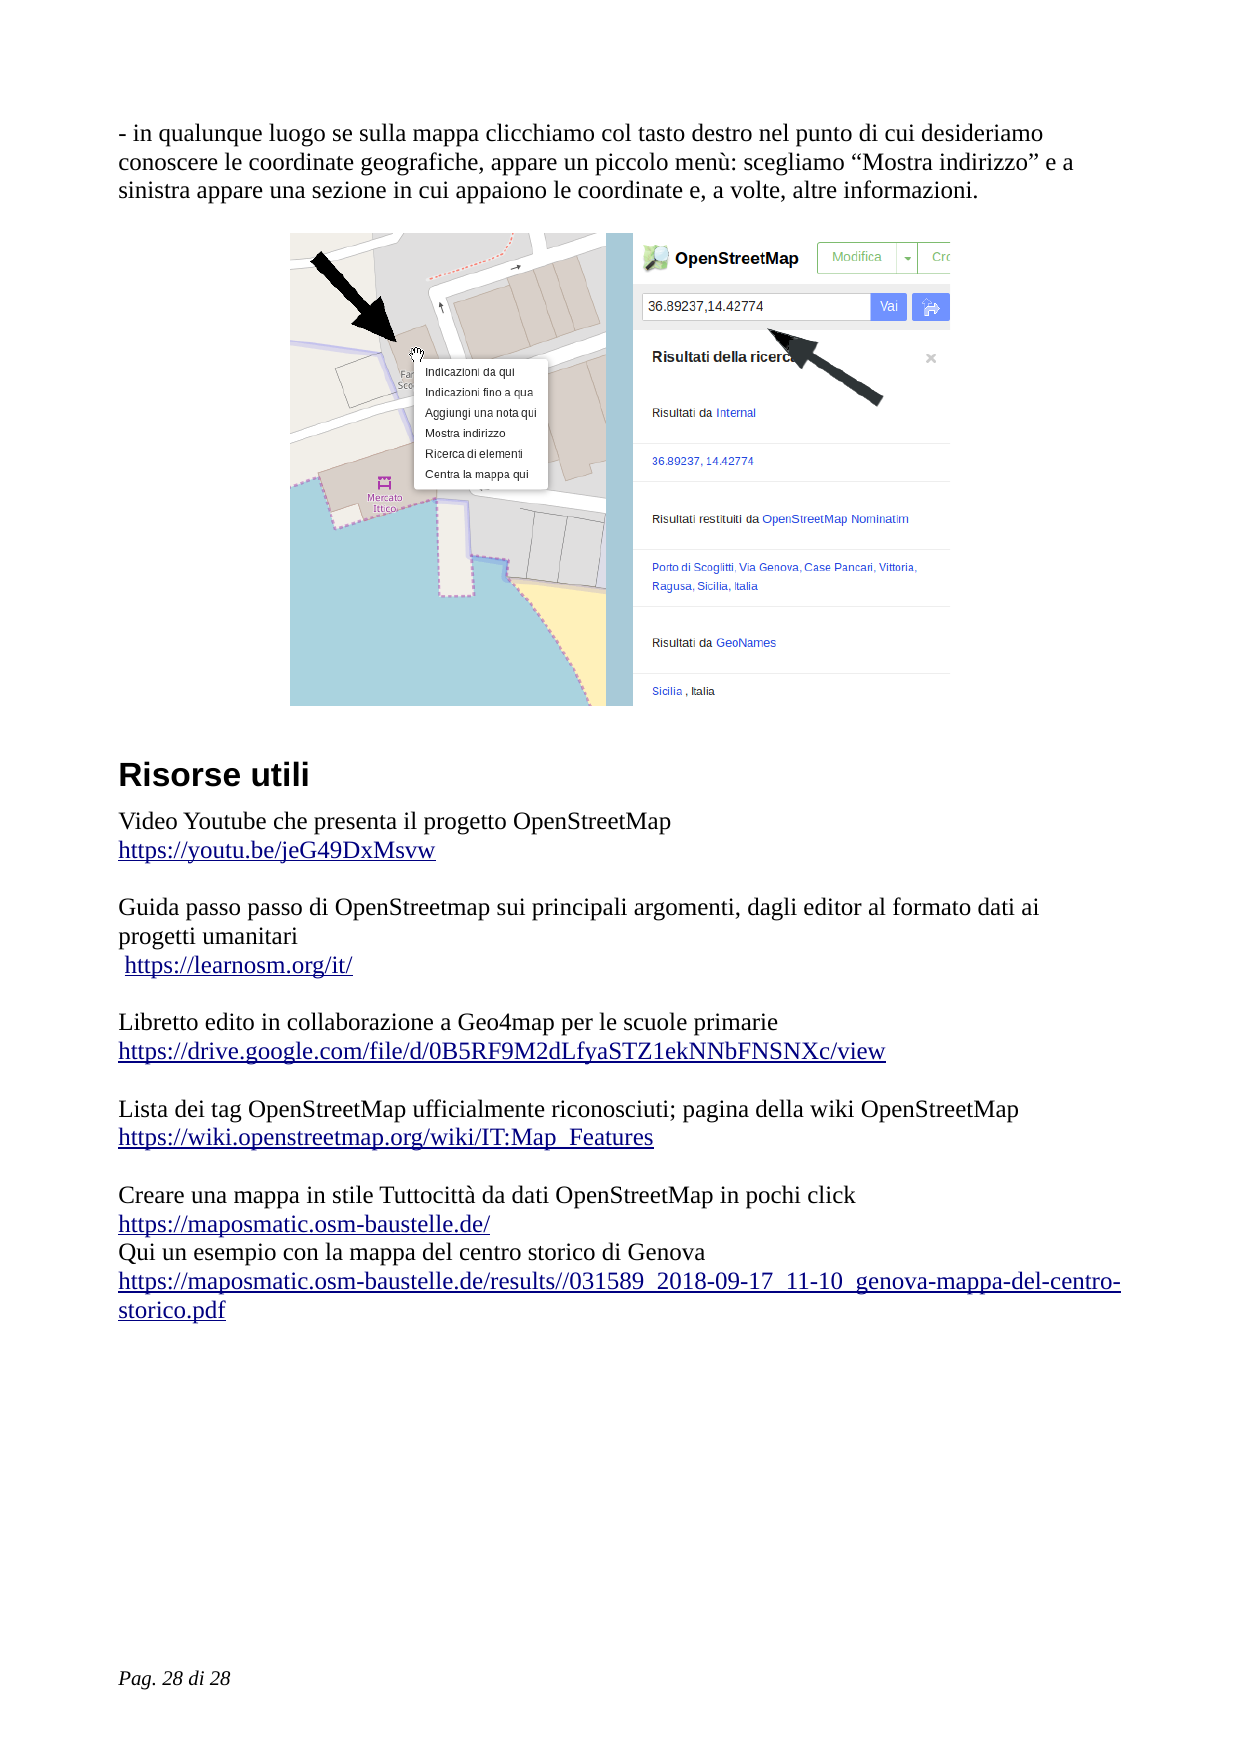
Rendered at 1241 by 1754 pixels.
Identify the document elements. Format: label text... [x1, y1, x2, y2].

text Lista dei tag OpenStreetMap ufficialmente riconosciuti; pagina della wiki OpenStreetMap [118, 1094, 1122, 1122]
text Qui un esempio con la mappa del centro storico di Genova https://maposmatic.osm-baustelle.de/results//031589_2018-09-17_11-10_genova-mappa-del-centro-storico.pdf [118, 1237, 1122, 1324]
text https://youtu.be/jeG49DxMsvw [118, 835, 1122, 864]
text Guida passo passo di OpenStreetmap sui principali argomenti, dagli editor al formato dati ai progetti umanitari [118, 892, 1122, 950]
text Creare una mappa in stile Tuttocittà da dati OpenStreetMap in pochi click [118, 1180, 1122, 1209]
text https://learnosm.org/it/ [118, 950, 1122, 979]
text https://wiki.openstreetmap.org/wiki/IT:Map_Features [118, 1122, 1122, 1151]
text Video Youtube che presenta il progetto OpenStreetMap [118, 806, 1122, 835]
text Libretto edito in collaborazione a Geo4map per le scuole primarie [118, 1007, 1122, 1036]
text https://drive.google.com/file/d/0B5RF9M2dLfyaSTZ1ekNNbFNSNXc/view [118, 1036, 1122, 1065]
text - in qualunque luogo se sulla mappa clicchiamo col tasto destro nel punto di cui desideriamo conoscere le coordinate geografiche, appare un piccolo menù: scegliamo “Mostra indirizzo” e a sinistra appare una sezione in cui appaiono le coordinate e, a volte, altre informazioni. [118, 118, 1122, 204]
text https://maposmatic.osm-baustelle.de/ [118, 1209, 1122, 1237]
picture [290, 233, 951, 706]
subtitle Risorse utili [118, 755, 1122, 794]
